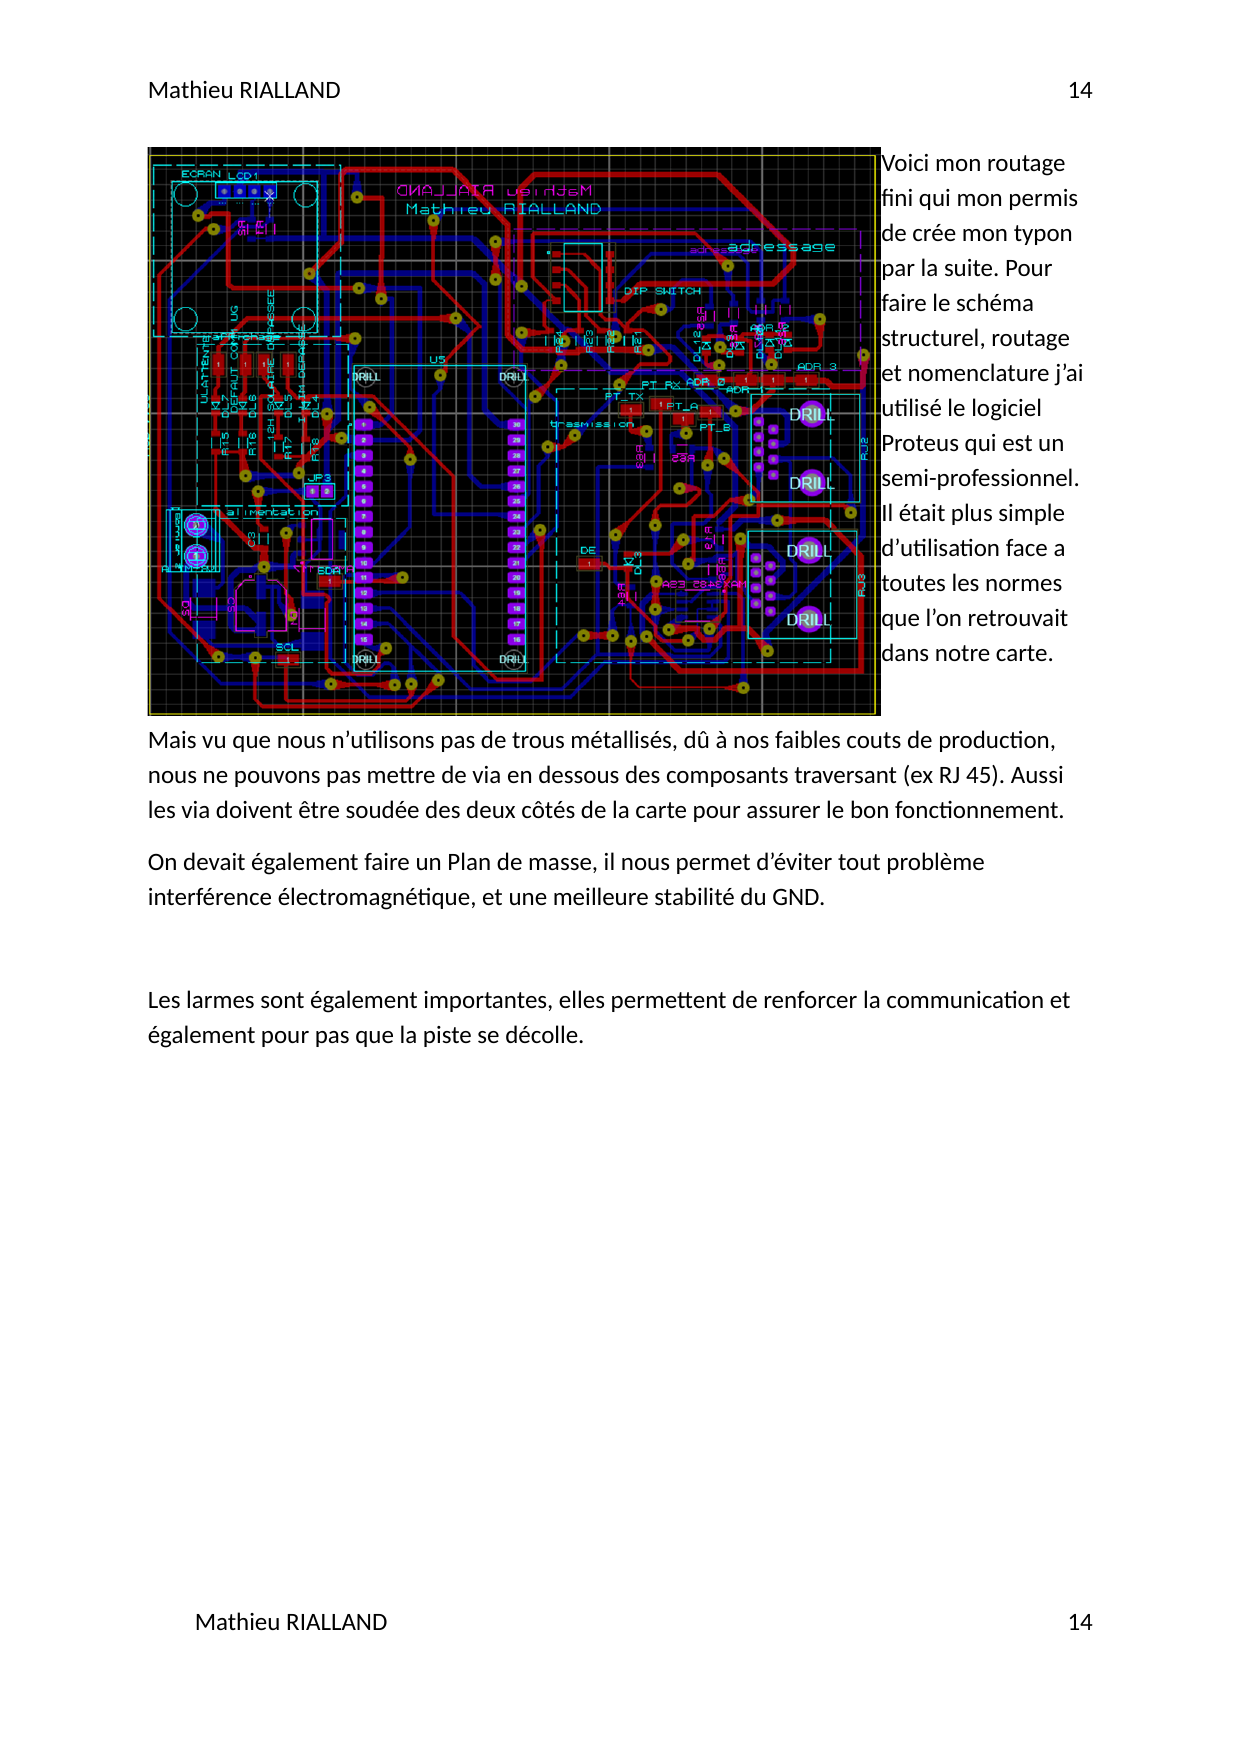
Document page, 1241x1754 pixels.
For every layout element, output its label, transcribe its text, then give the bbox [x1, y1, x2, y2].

text Mais vu que nous n’utilisons pas de trous métallisés, dû à nos faibles couts de production, nous ne pouvons pas mettre de via en dessous des composants traversant (ex RJ 45). Aussi les via doivent être soudée des deux côtés de la carte pour assurer le bon fonctionnement. [148, 724, 1093, 825]
text On devait également faire un Plan de masse, il nous permet d’éviter tout problème interférence électromagnétique, et une meilleure stabilité du GND. [148, 846, 1093, 911]
text Voici mon routage fini qui mon permis de crée mon typon par la suite. Pour faire le schéma structurel, routage et nomenclature j’ai utilisé le logiciel Proteus qui est un semi-professionnel. Il était plus simple d’utilisation face a toutes les normes que l’on retrouvait dans notre carte. [881, 148, 1093, 703]
text Les larmes sont également importantes, elles permettent de renforcer la communication et également pour pas que la piste se décolle. [148, 984, 1093, 1050]
